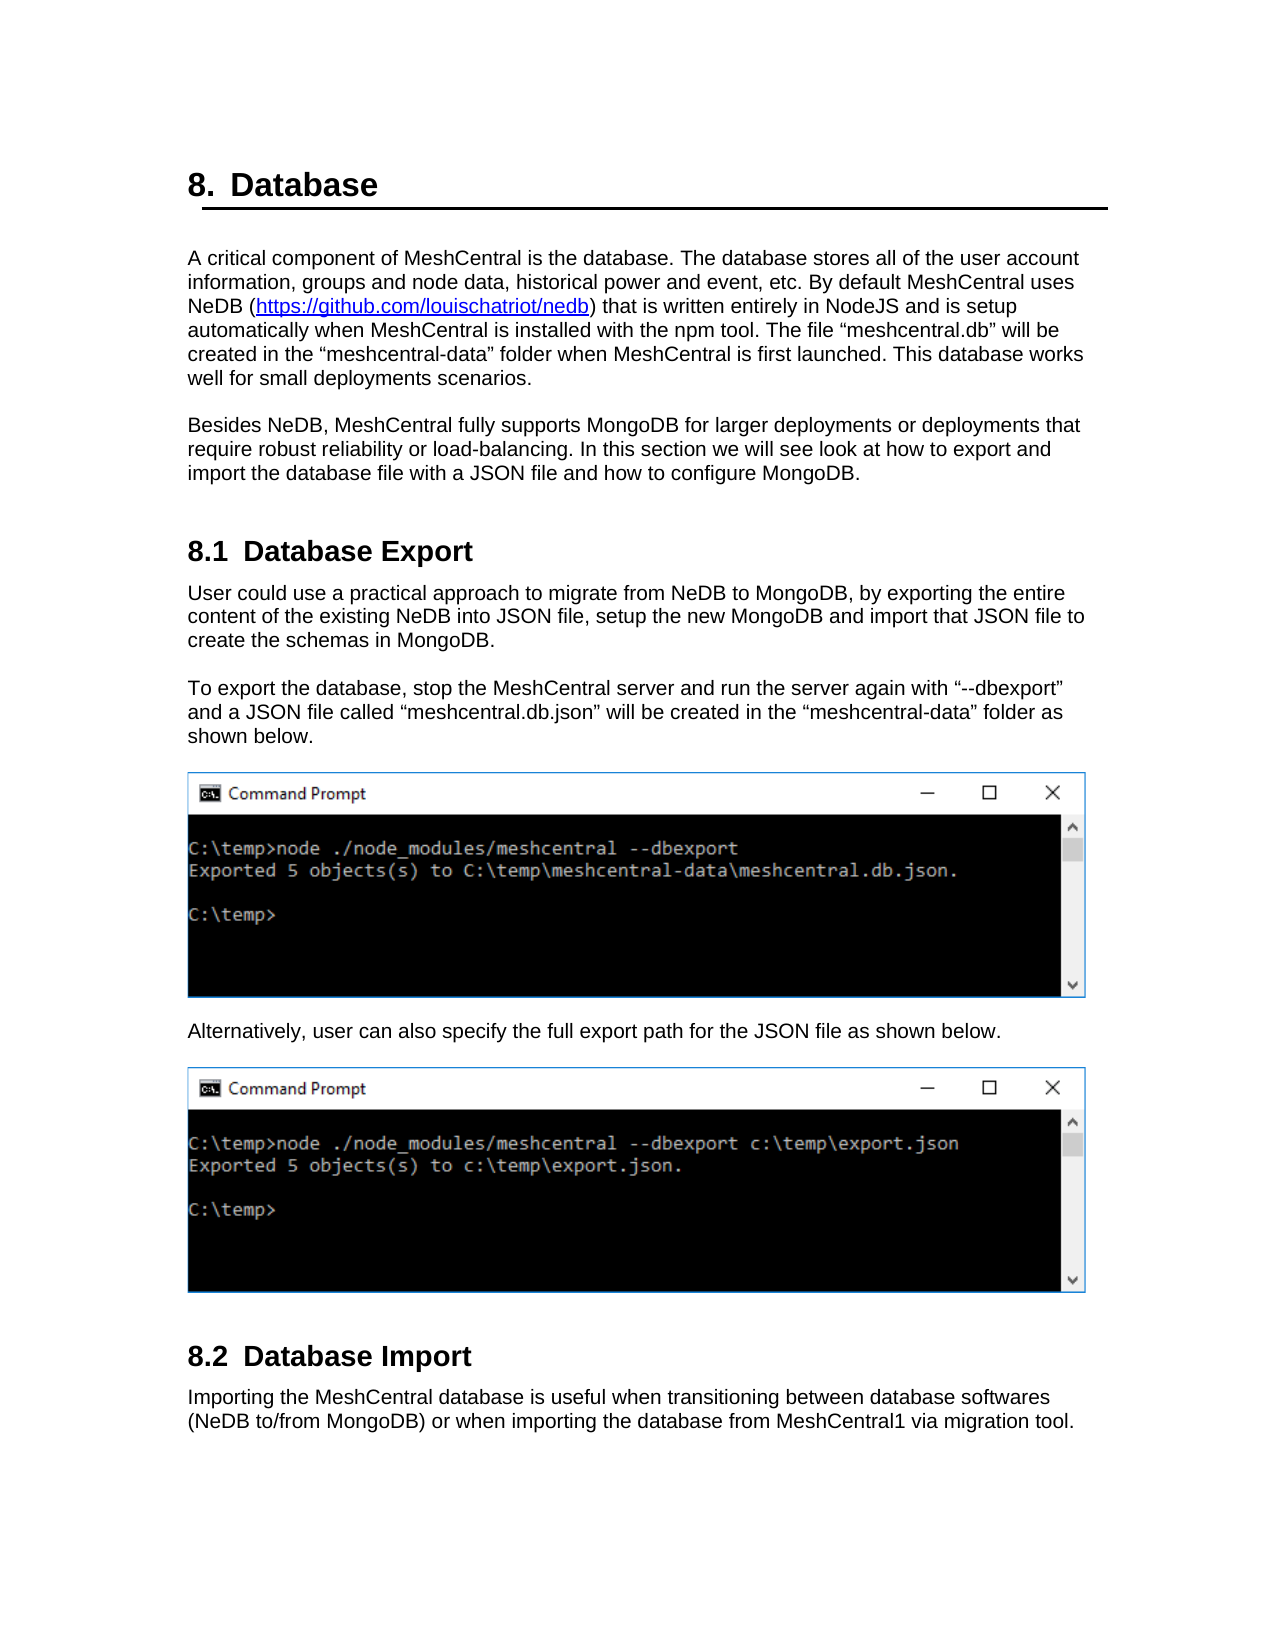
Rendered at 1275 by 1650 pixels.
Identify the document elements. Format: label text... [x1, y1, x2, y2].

text To export the database, stop the MeshCentral server and run the server again with “--dbexport” and a JSON file called “meshcentral.db.json” will be created in the “meshcentral-data” folder as shown below. [187, 676, 1064, 748]
text A critical component of MeshCentral is the database. The database stores all of the user account information, groups and node data, historical power and event, etc. By default MeshCentral uses NeDB (https://github.com/louischatriot/nedb) that is written entirely in NodeJS and is setup automatically when MeshCentral is installed with the npm tool. The file “meshcentral.db” will be created in the “meshcentral-data” folder when MeshCentral is first launched. This database works well for small deployments scenarios. [187, 246, 1087, 389]
subtitle Database [187, 166, 1179, 204]
text Besides NeDB, MeshCentral fully supports MongoDB for larger deployments or deployments that require robust reliability or load-balancing. In this section we will see look at how to export and import the database file with a JSON file and how to configure MongoDB. [187, 413, 1092, 485]
picture [187, 1067, 1086, 1293]
picture [187, 772, 1086, 998]
text Importing the MeshCentral database is useful when transitioning between database softwares (NeDB to/from MongoDB) or when importing the database from MeshCentral1 via migration tool. [187, 1385, 1078, 1433]
subtitle Database Import [187, 1339, 1179, 1372]
subtitle Database Export [187, 534, 1179, 568]
text Alternatively, user can also specify the full export path for the JSON file as shown below. [187, 1019, 1179, 1043]
text User could use a practical approach to migrate from NeDB to MongoDB, by exporting the entire content of the existing NeDB into JSON file, setup the new MongoDB and import that JSON file to create the schemas in MongoDB. [187, 580, 1088, 652]
